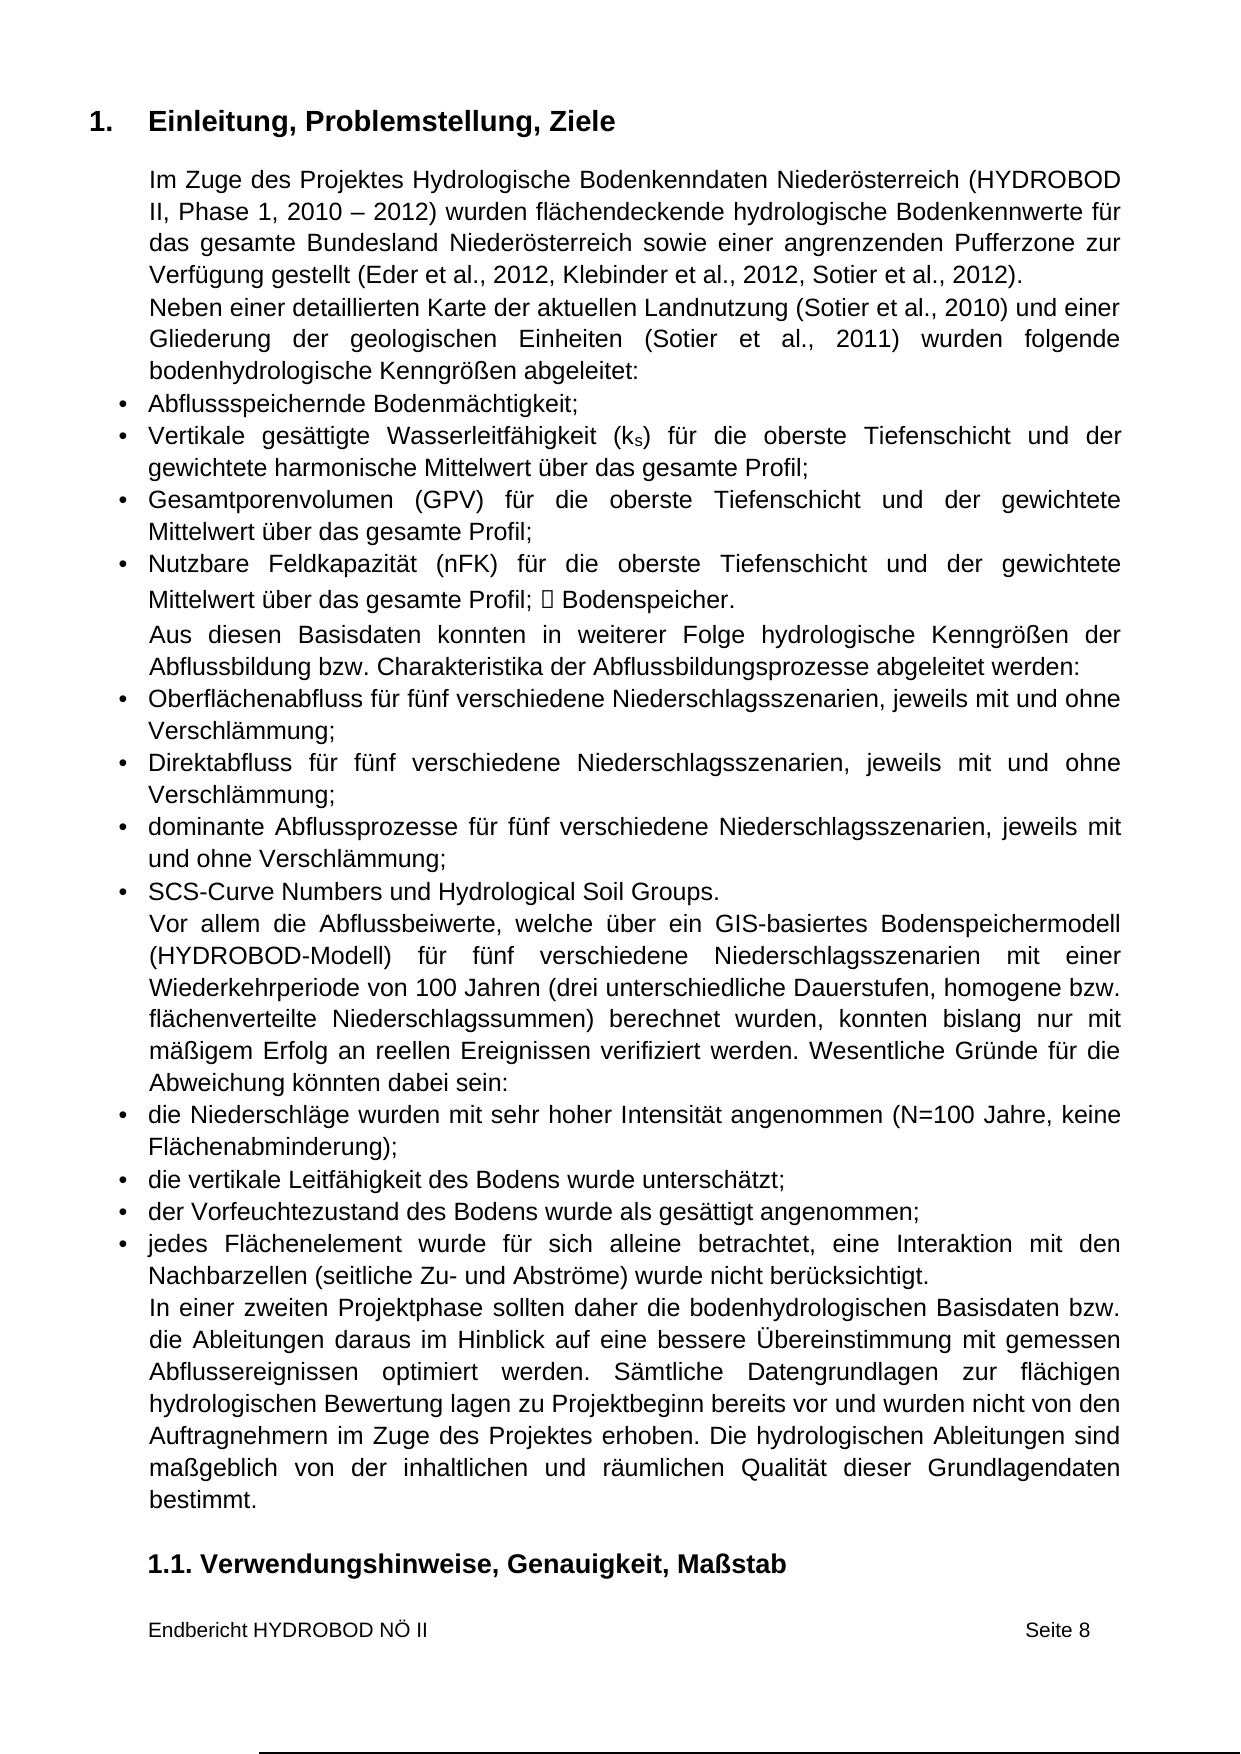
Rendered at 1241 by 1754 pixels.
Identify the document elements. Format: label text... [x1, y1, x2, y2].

list Direktabfluss für fünf verschiedene Niederschlagsszenarien, jeweils mit und ohne Verschlämmung; [118, 748, 1123, 809]
text Neben einer detaillierten Karte der aktuellen Landnutzung (Sotier et al., 2010) und einer Gliederung der geologischen Einheiten (Sotier et al., 2011) wurden folgende bodenhydrologische Kenngrößen abgeleitet: [149, 293, 1121, 385]
list Nutzbare Feldkapazität (nFK) für die oberste Tiefenschicht und der gewichtete Mittelwert über das gesamte Profil;  Bodenspeicher. [118, 549, 1123, 616]
text Im Zuge des Projektes Hydrologische Bodenkenndaten Niederösterreich (HYDROBOD II, Phase 1, 2010 – 2012) wurden flächendeckende hydrologische Bodenkennwerte für das gesamte Bundesland Niederösterreich sowie einer angrenzenden Pufferzone zur Verfügung gestellt (Eder et al., 2012, Klebinder et al., 2012, Sotier et al., 2012). [149, 165, 1122, 289]
text In einer zweiten Projektphase sollten daher die bodenhydrologischen Basisdaten bzw. die Ableitungen daraus im Hinblick auf eine bessere Übereinstimmung mit gemessen Abflussereignissen optimiert werden. Sämtliche Datengrundlagen zur flächigen hydrologischen Bewertung lagen zu Projektbeginn bereits vor und wurden nicht von den Auftragnehmern im Zuge des Projektes erhoben. Die hydrologischen Ableitungen sind maßgeblich von der inhaltlichen und räumlichen Qualität dieser Grundlagendaten bestimmt. [149, 1293, 1122, 1513]
list Oberflächenabfluss für fünf verschiedene Niederschlagsszenarien, jeweils mit und ohne Verschlämmung; [118, 684, 1123, 744]
list jedes Flächenelement wurde für sich alleine betrachtet, eine Interaktion mit den Nachbarzellen (seitliche Zu- und Abströme) wurde nicht berücksichtigt. [118, 1229, 1123, 1290]
text Aus diesen Basisdaten konnten in weiterer Folge hydrologische Kenngrößen der Abflussbildung bzw. Charakteristika der Abflussbildungsprozesse abgeleitet werden: [149, 620, 1123, 680]
list Vertikale gesättigte Wasserleitfähigkeit (ks) für die oberste Tiefenschicht und der gewichtete harmonische Mittelwert über das gesamte Profil; [118, 421, 1123, 482]
list die Niederschläge wurden mit sehr hoher Intensität angenommen (N=100 Jahre, keine Flächenabminderung); [118, 1100, 1123, 1161]
text 1.1. Verwendungshinweise, Genauigkeit, Maßstab [147, 1548, 1123, 1579]
list dominante Abflussprozesse für fünf verschiedene Niederschlagsszenarien, jeweils mit und ohne Verschlämmung; [118, 812, 1123, 873]
text Vor allem die Abflussbeiwerte, welche über ein GIS-basiertes Bodenspeichermodell (HYDROBOD-Modell) für fünf verschiedene Niederschlagsszenarien mit einer Wiederkehrperiode von 100 Jahren (drei unterschiedliche Dauerstufen, homogene bzw. flächenverteilte Niederschlagssummen) berechnet wurden, konnten bislang nur mit mäßigem Erfolg an reellen Ereignissen verifiziert werden. Wesentliche Gründe für die Abweichung könnten dabei sein: [149, 909, 1122, 1097]
list SCS-Curve Numbers und Hydrological Soil Groups. [118, 876, 1123, 905]
list die vertikale Leitfähigkeit des Bodens wurde unterschätzt; [118, 1164, 1123, 1193]
list der Vorfeuchtezustand des Bodens wurde als gesättigt angenommen; [118, 1197, 1123, 1226]
list Einleitung, Problemstellung, Ziele [89, 104, 1123, 137]
list Abflussspeichernde Bodenmächtigkeit; [118, 389, 1123, 417]
list Gesamtporenvolumen (GPV) für die oberste Tiefenschicht und der gewichtete Mittelwert über das gesamte Profil; [118, 485, 1123, 546]
